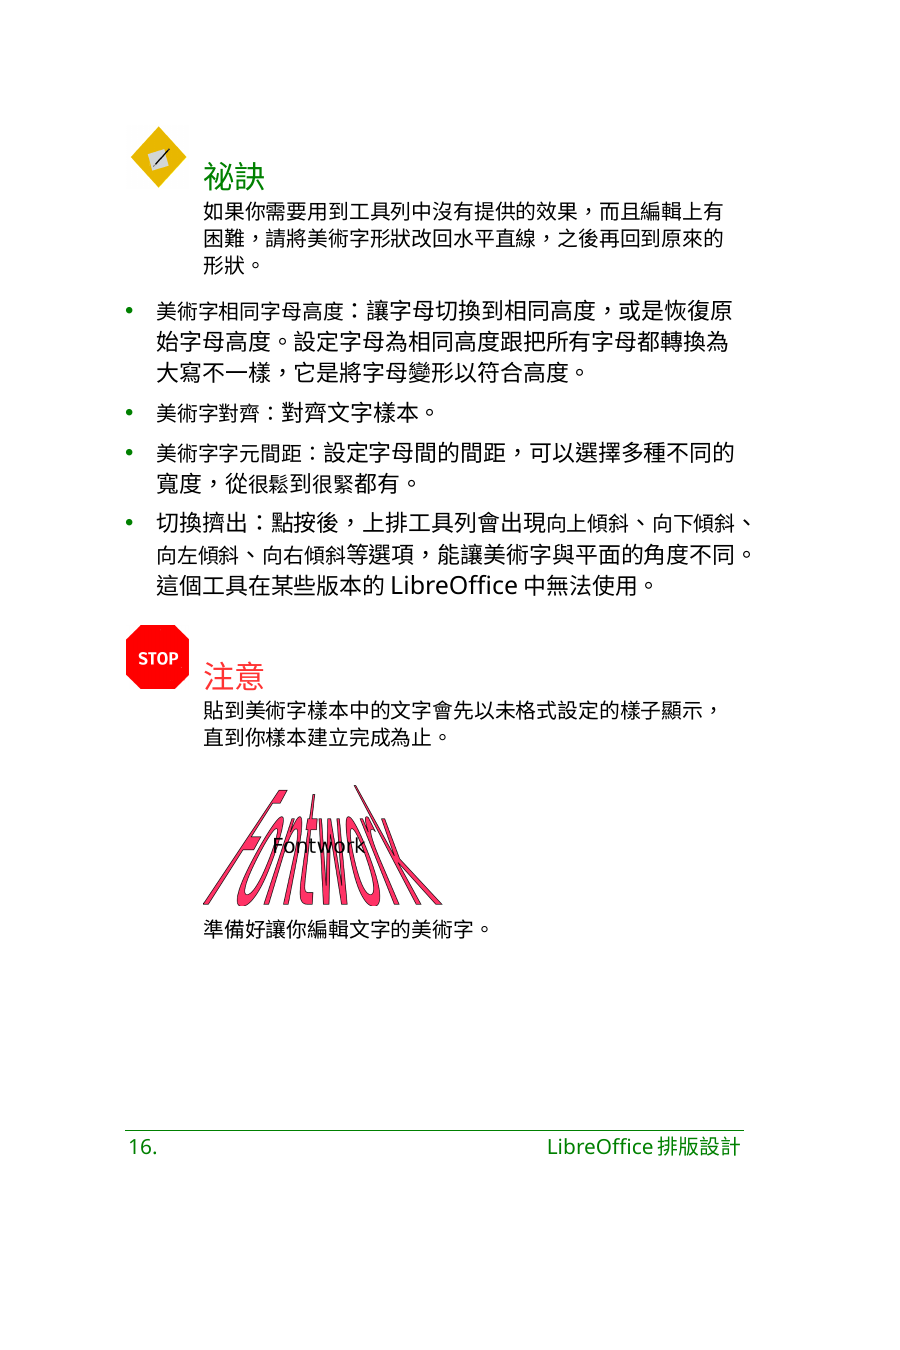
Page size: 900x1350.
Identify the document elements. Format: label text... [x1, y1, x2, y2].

table_cell 準備好讓你編輯文字的美術字。 [203, 908, 744, 943]
list 美術字對齊：對齊文字樣本。 [125, 396, 744, 428]
text 如果你需要用到工具列中沒有提供的效果，而且編輯上有困難，請將美術字形狀改回水平直線，之後再回到原來的形狀。 [203, 197, 744, 279]
text 貼到美術字樣本中的文字會先以未格式設定的樣子顯示，直到你樣本建立完成為止。 [203, 697, 744, 751]
list 注意 [125, 624, 744, 697]
picture [203, 782, 448, 906]
list 祕訣 [125, 125, 744, 197]
list 切換擠出：點按後，上排工具列會出現向上傾斜、向下傾斜、向左傾斜、向右傾斜等選項，能讓美術字與平面的角度不同。這個工具在某些版本的LibreOffice中無法使用。 [125, 507, 744, 601]
list 美術字字元間距：設定字母間的間距，可以選擇多種不同的寬度，從很鬆到很緊都有。 [125, 436, 744, 498]
table_header [203, 783, 744, 908]
picture [126, 625, 189, 689]
picture [126, 125, 189, 189]
list 美術字相同字母高度：讓字母切換到相同高度，或是恢復原始字母高度。設定字母為相同高度跟把所有字母都轉換為大寫不一樣，它是將字母變形以符合高度。 [125, 294, 744, 388]
